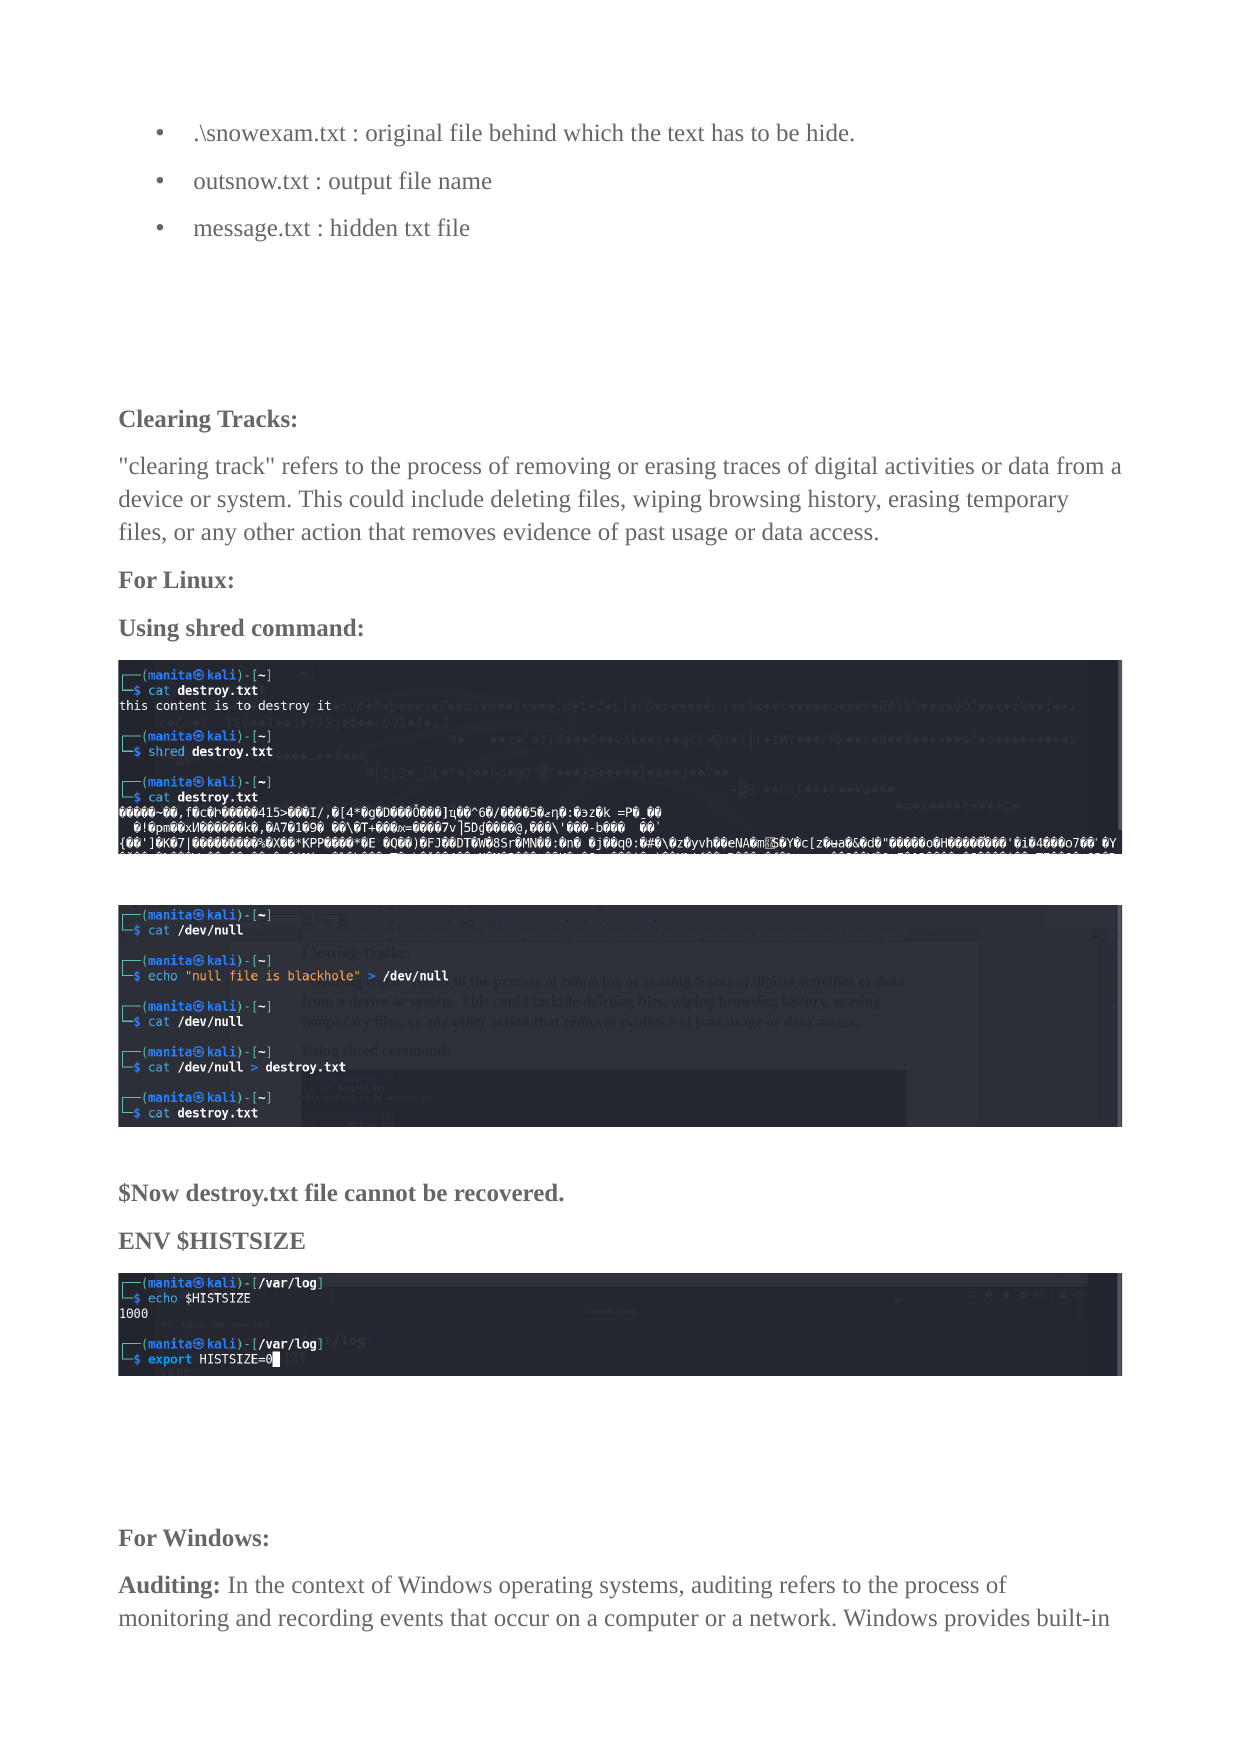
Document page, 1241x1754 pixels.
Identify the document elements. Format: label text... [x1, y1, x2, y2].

text "clearing track" refers to the process of removing or erasing traces of digital activities or data from a device or system. This could include deleting files, wiping browsing history, erasing temporary files, or any other action that removes evidence of past usage or data access. [118, 451, 1122, 546]
text For Linux: [118, 565, 1122, 594]
list outsnow.txt : output file name [156, 166, 1122, 194]
text Using shred command: [118, 613, 1122, 641]
text Auditing: In the context of Windows operating systems, auditing refers to the process of monitoring and recording events that occur on a computer or a network. Windows provides built-in [118, 1571, 1122, 1632]
text Clearing Tracks: [118, 404, 1122, 432]
list .\snowexam.txt : original file behind which the text has to be hide. [156, 118, 1122, 147]
list message.txt : hidden txt file [156, 213, 1122, 242]
picture [118, 1273, 1123, 1376]
text $Now destroy.txt file cannot be recovered. [118, 1178, 1122, 1207]
picture [118, 660, 1123, 854]
text For Windows: [118, 1523, 1122, 1552]
picture [118, 905, 1123, 1127]
text ENV $HISTSIZE [118, 1226, 1122, 1254]
